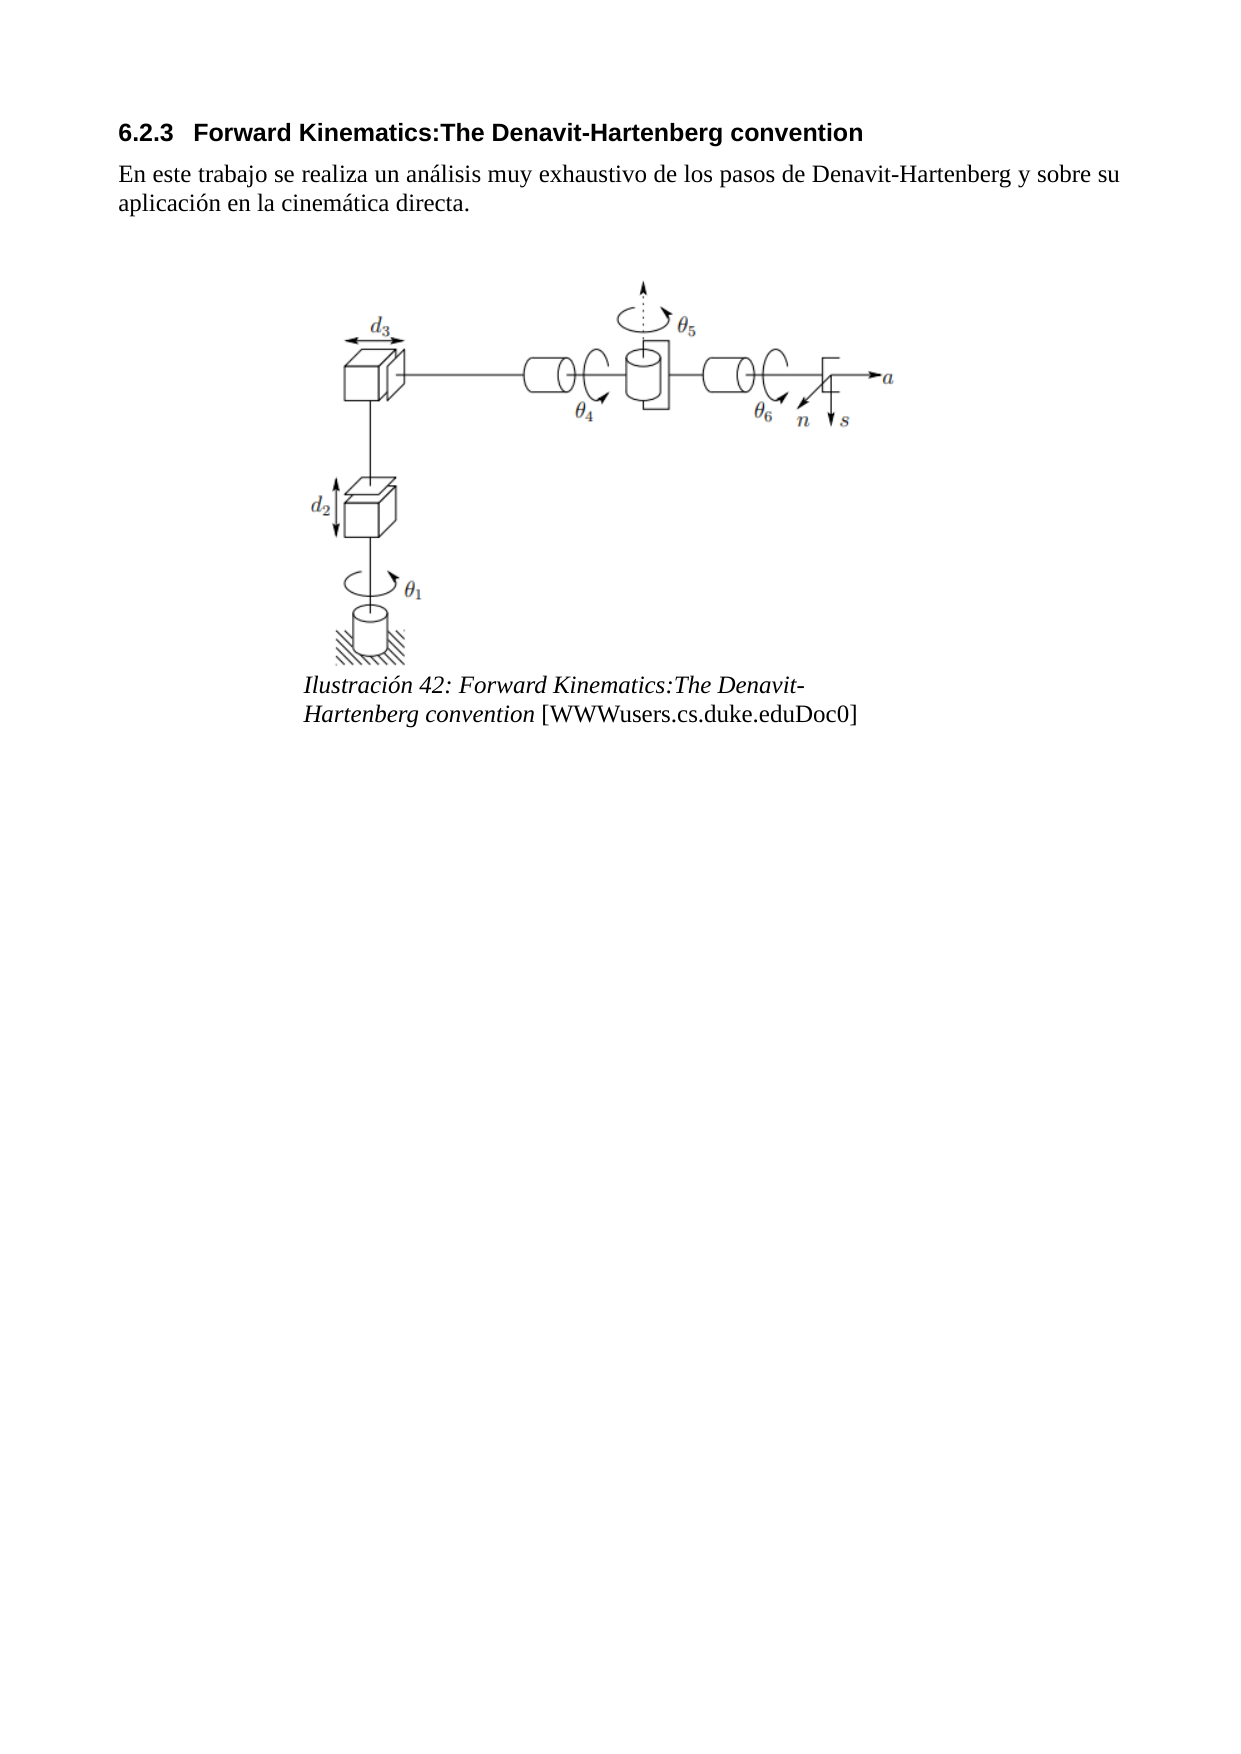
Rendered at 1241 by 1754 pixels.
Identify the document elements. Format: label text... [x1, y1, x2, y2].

text En este trabajo se realiza un análisis muy exhaustivo de los pasos de Denavit-Hartenberg y sobre su aplicación en la cinemática directa. [118, 159, 1122, 217]
subtitle Forward Kinematics:The Denavit-Hartenberg convention [118, 118, 1122, 147]
picture [311, 261, 902, 671]
text Ilustración 42: Forward Kinematics:The Denavit-Hartenberg convention [WWWusers.cs.duke.eduDoc0] [303, 274, 909, 728]
